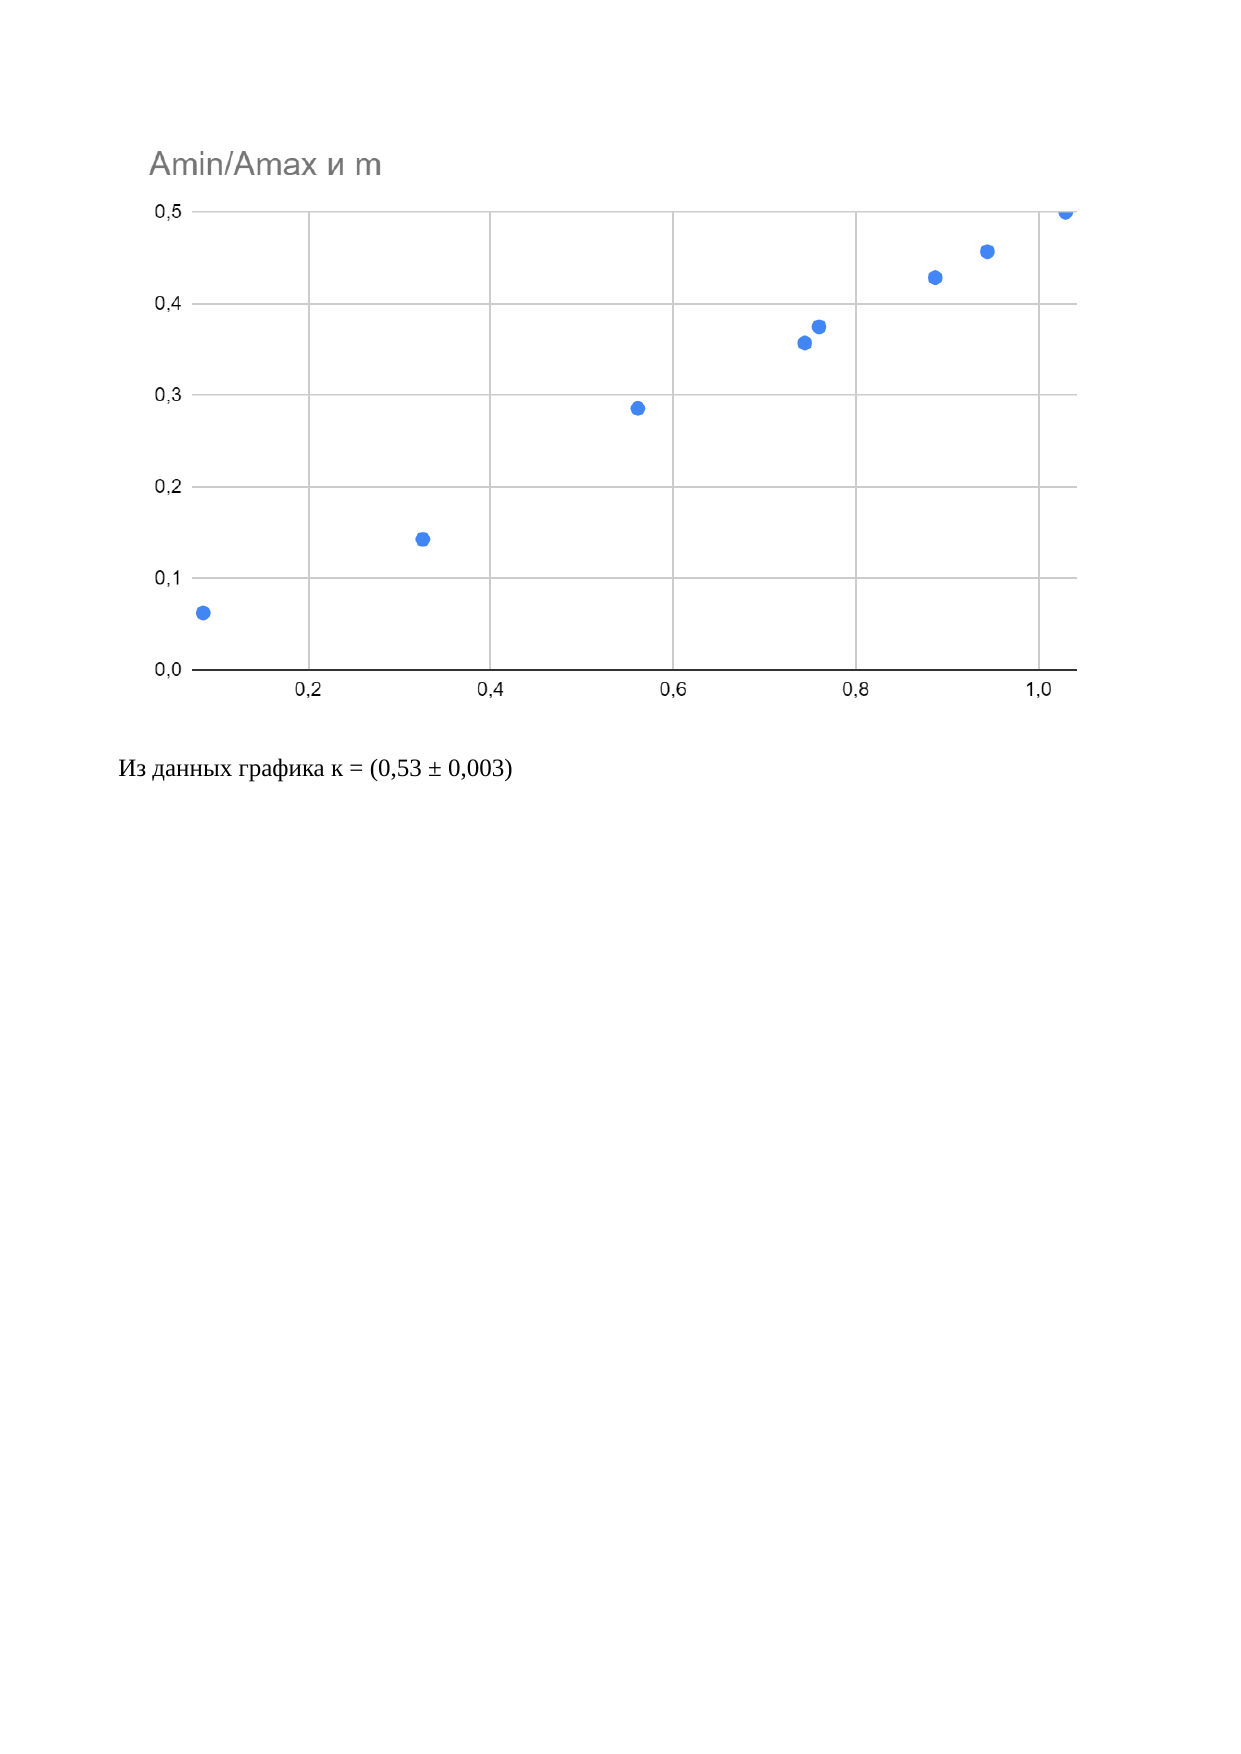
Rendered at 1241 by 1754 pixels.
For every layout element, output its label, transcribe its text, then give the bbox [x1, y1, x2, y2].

text Из данных графика к = (0,53 ± 0,003) [118, 753, 1122, 782]
picture [118, 118, 1107, 730]
